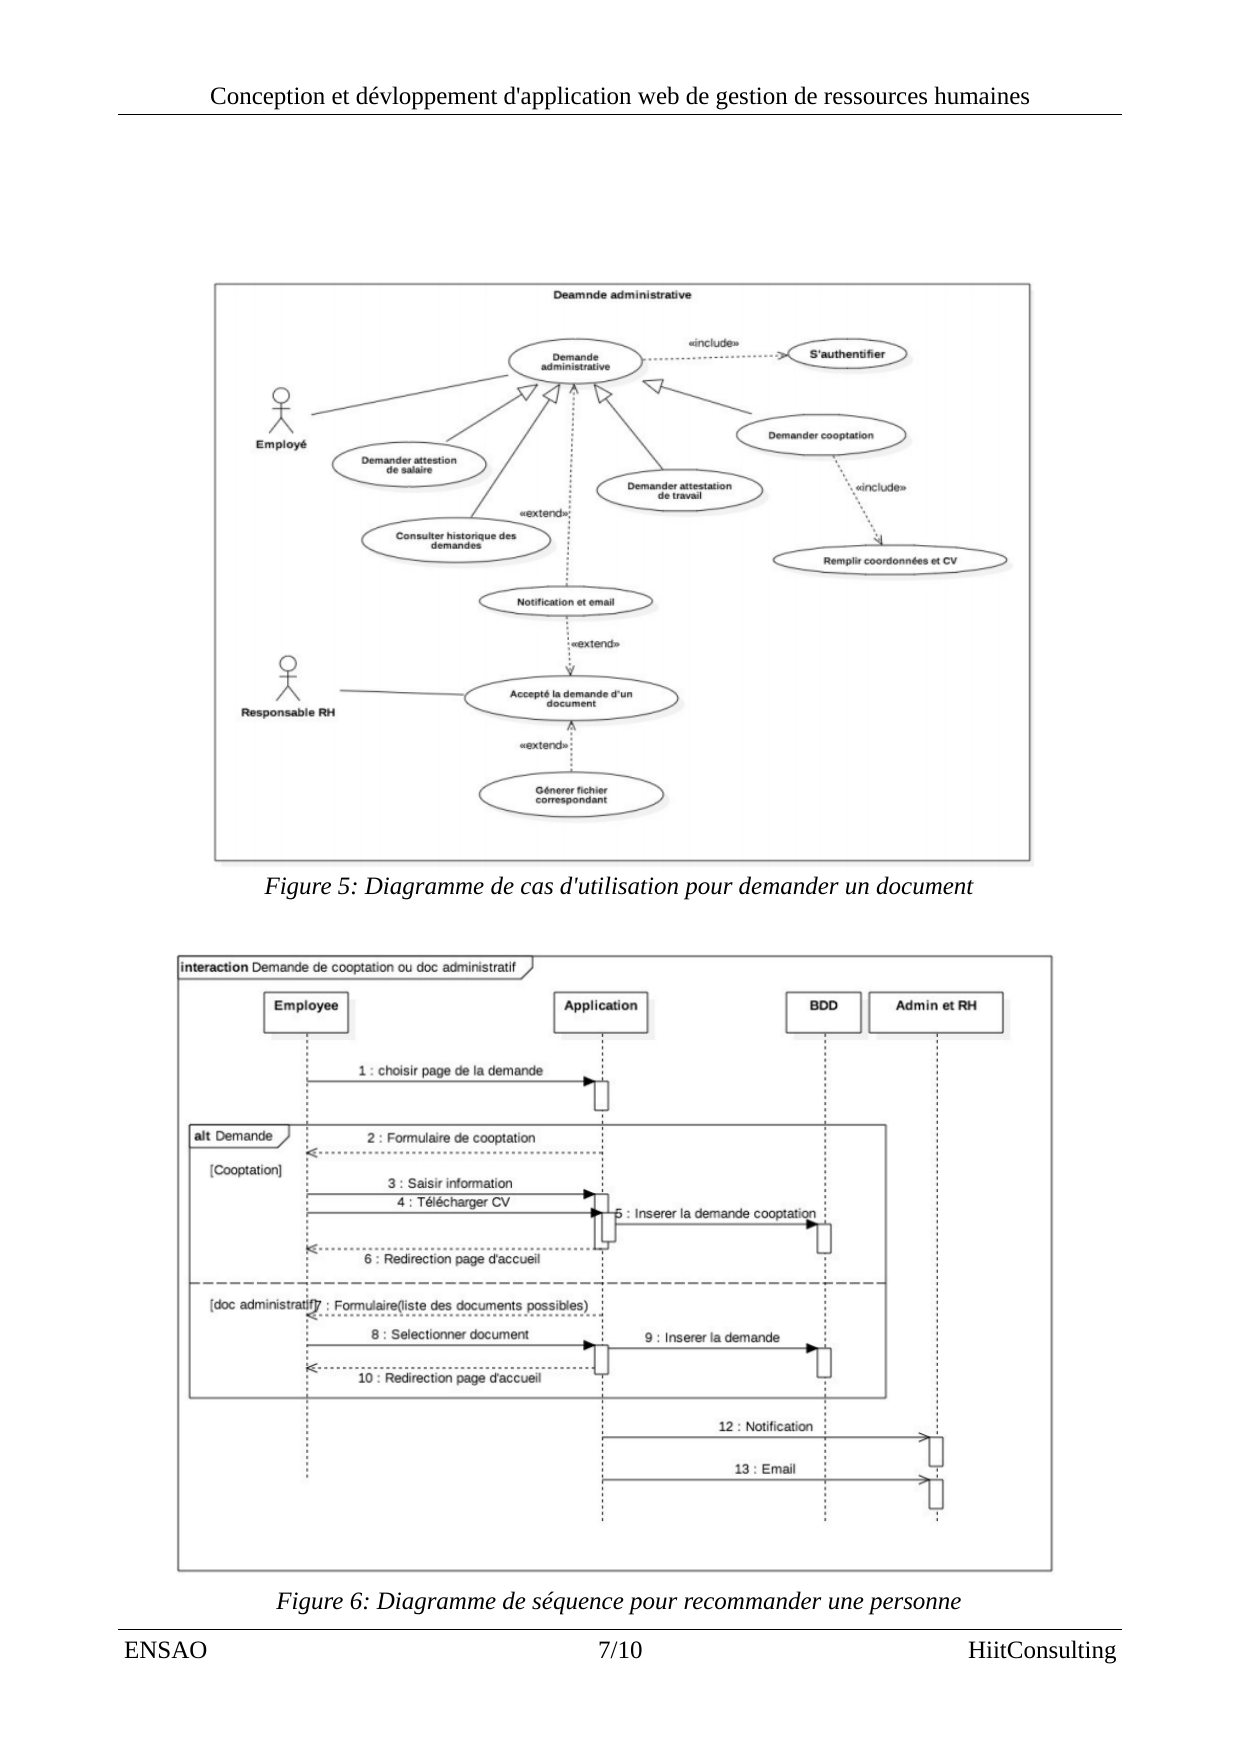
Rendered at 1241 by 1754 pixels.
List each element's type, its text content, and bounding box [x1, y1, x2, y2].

text Figure 5: Diagramme de cas d'utilisation pour demander un document [206, 872, 1034, 900]
text Figure 6: Diagramme de séquence pour recommander une personne [172, 1586, 1068, 1614]
picture [206, 278, 1035, 872]
picture [171, 949, 1069, 1586]
